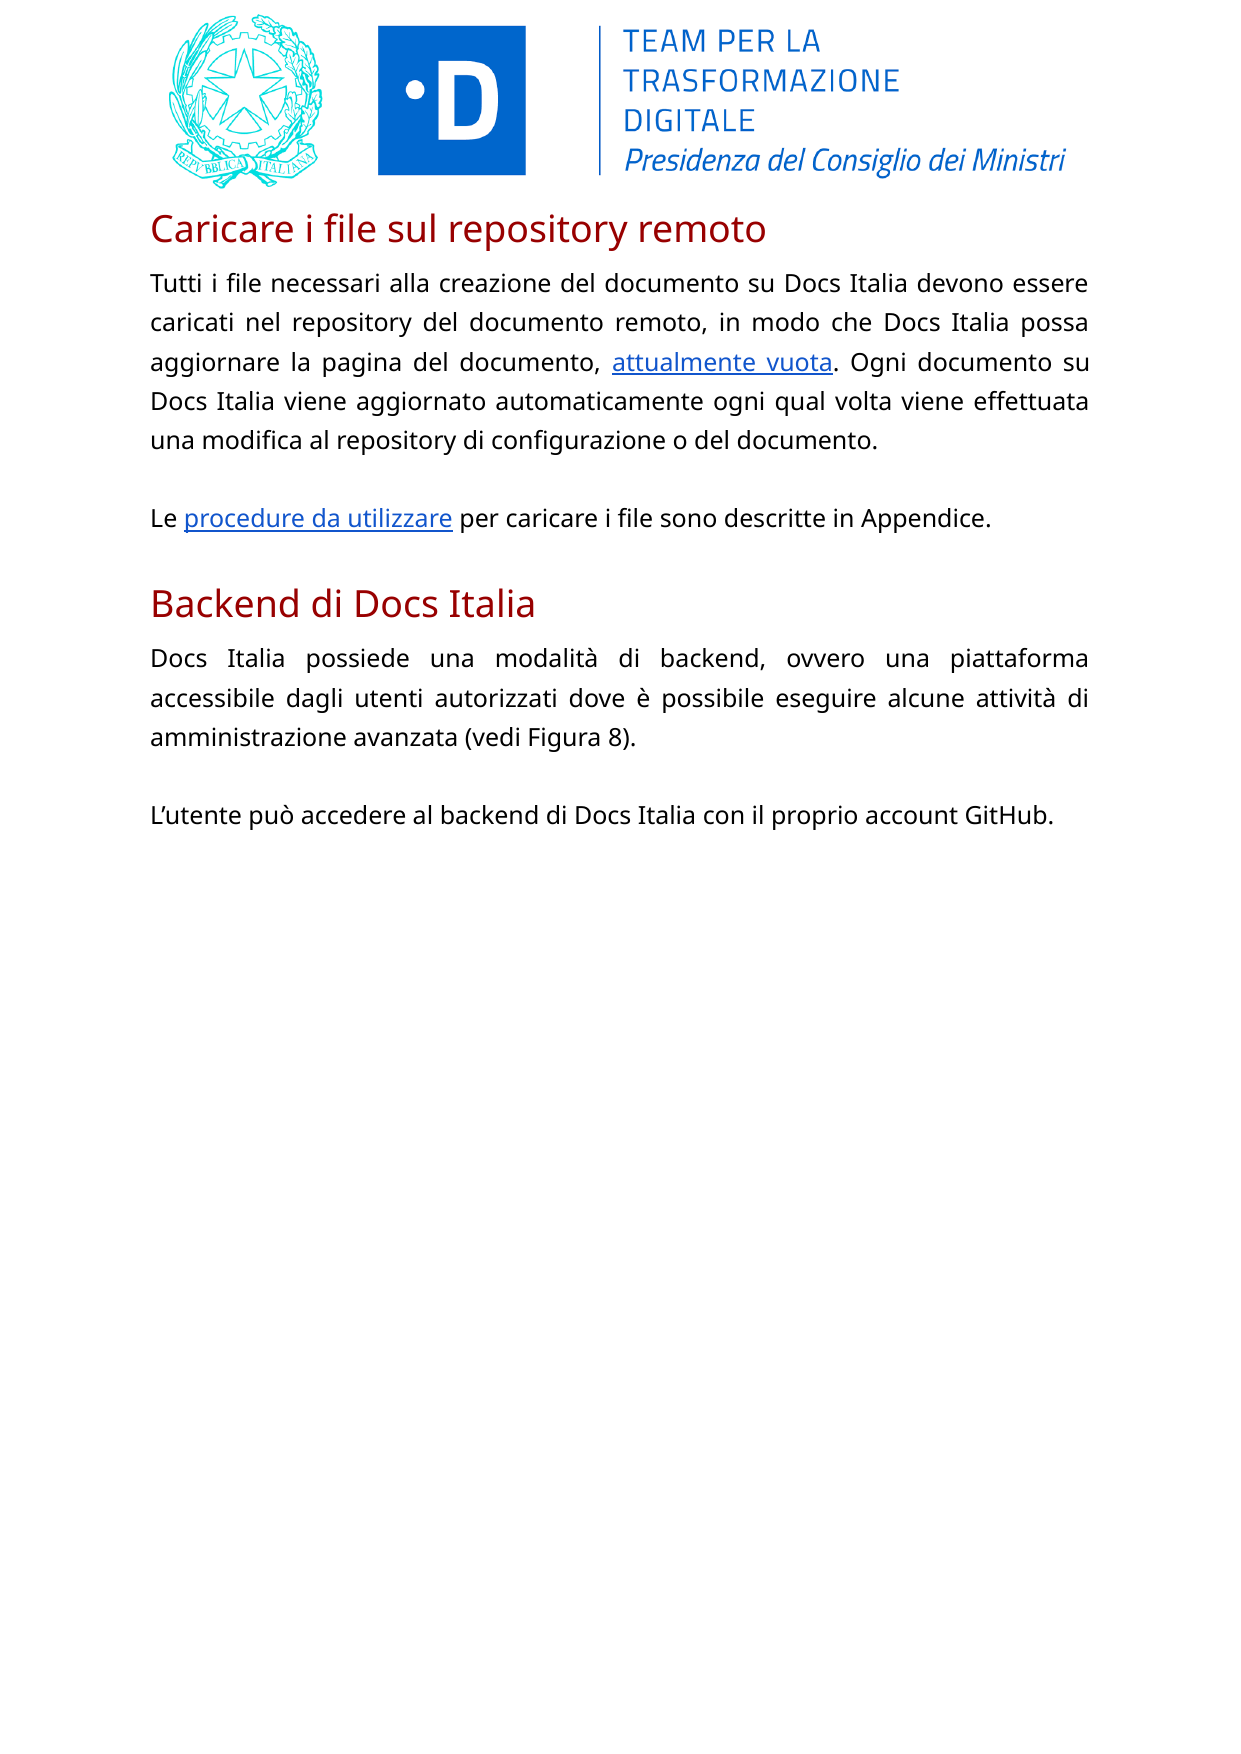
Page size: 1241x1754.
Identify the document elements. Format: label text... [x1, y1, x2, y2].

text L’utente può accedere al backend di Docs Italia con il proprio account GitHub. [150, 798, 1090, 832]
text Docs Italia possiede una modalità di backend, ovvero una piattaforma accessibile dagli utenti autorizzati dove è possibile eseguire alcune attività di amministrazione avanzata (vedi Figura 8). [150, 641, 1090, 753]
picture [150, 0, 1091, 203]
subtitle Backend di Docs Italia [150, 577, 1090, 628]
subtitle Caricare i file sul repository remoto [150, 203, 1090, 253]
text Tutti i file necessari alla creazione del documento su Docs Italia devono essere caricati nel repository del documento remoto, in modo che Docs Italia possa aggiornare la pagina del documento, attualmente vuota. Ogni documento su Docs Italia viene aggiornato automaticamente ogni qual volta viene effettuata una modifica al repository di configurazione o del documento. [150, 266, 1090, 457]
text Le procedure da utilizzare per caricare i file sono descritte in Appendice. [150, 501, 1090, 535]
